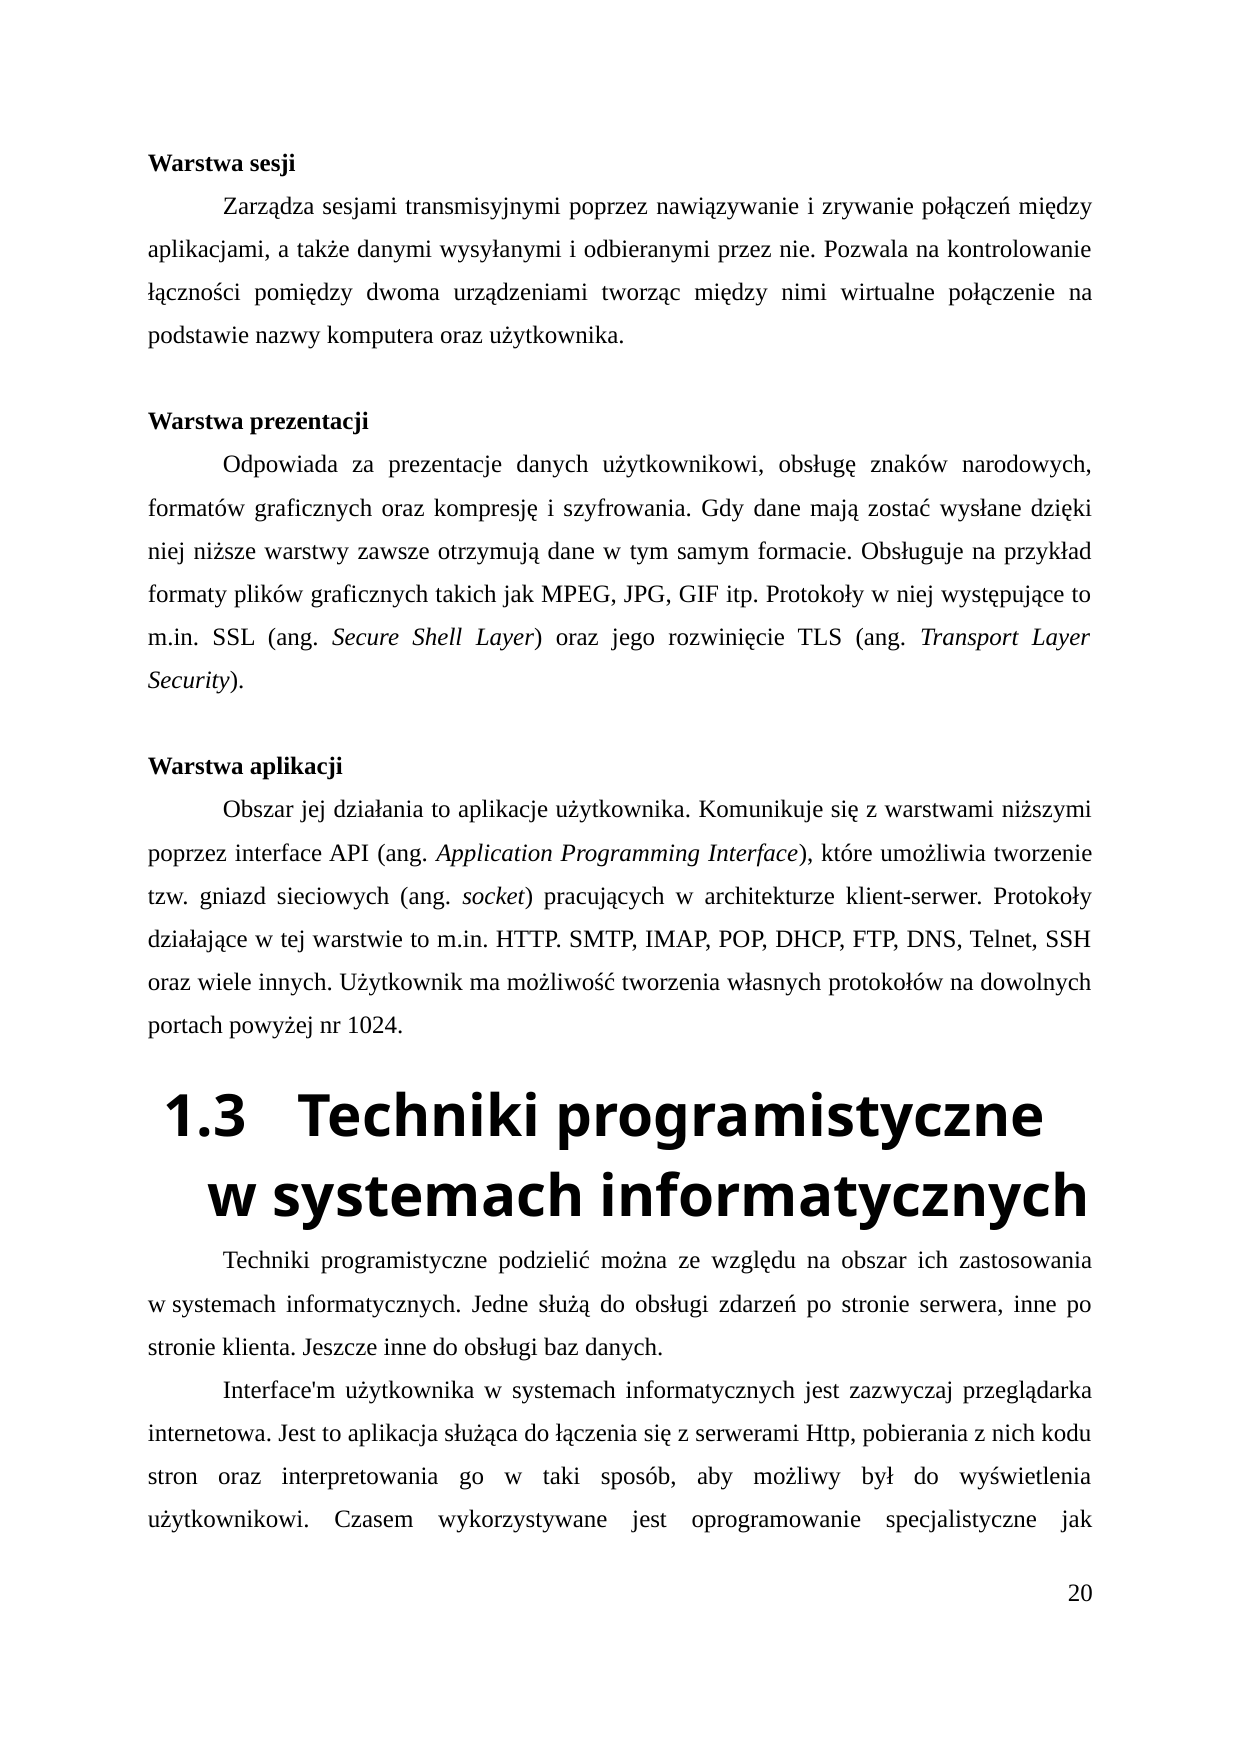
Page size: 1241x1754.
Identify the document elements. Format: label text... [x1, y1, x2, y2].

text Warstwa sesji [148, 148, 1093, 176]
text Zarządza sesjami transmisyjnymi poprzez nawiązywanie i zrywanie połączeń między aplikacjami, a także danymi wysyłanymi i odbieranymi przez nie. Pozwala na kontrolowanie łączności pomiędzy dwoma urządzeniami tworząc między nimi wirtualne połączenie na podstawie nazwy komputera oraz użytkownika. [148, 191, 1093, 349]
text Warstwa prezentacji [148, 406, 1093, 435]
text Warstwa aplikacji [148, 751, 1093, 780]
subtitle Techniki programistyczne w systemach informatycznych [148, 1074, 1093, 1233]
text Interface'm użytkownika w systemach informatycznych jest zazwyczaj przeglądarka internetowa. Jest to aplikacja służąca do łączenia się z serwerami Http, pobierania z nich kodu stron oraz interpretowania go w taki sposób, aby możliwy był do wyświetlenia użytkownikowi. Czasem wykorzystywane jest oprogramowanie specjalistyczne jak [148, 1375, 1093, 1533]
text Odpowiada za prezentacje danych użytkownikowi, obsługę znaków narodowych, formatów graficznych oraz kompresję i szyfrowania. Gdy dane mają zostać wysłane dzięki niej niższe warstwy zawsze otrzymują dane w tym samym formacie. Obsługuje na przykład formaty plików graficznych takich jak MPEG, JPG, GIF itp. Protokoły w niej występujące to m.in. SSL (ang. Secure Shell Layer) oraz jego rozwinięcie TLS (ang. Transport Layer Security). [148, 449, 1093, 694]
text Obszar jej działania to aplikacje użytkownika. Komunikuje się z warstwami niższymi poprzez interface API (ang. Application Programming Interface), które umożliwia tworzenie tzw. gniazd sieciowych (ang. socket) pracujących w architekturze klient-serwer. Protokoły działające w tej warstwie to m.in. HTTP. SMTP, IMAP, POP, DHCP, FTP, DNS, Telnet, SSH oraz wiele innych. Użytkownik ma możliwość tworzenia własnych protokołów na dowolnych portach powyżej nr 1024. [148, 794, 1093, 1039]
text Techniki programistyczne podzielić można ze względu na obszar ich zastosowania w systemach informatycznych. Jedne służą do obsługi zdarzeń po stronie serwera, inne po stronie klienta. Jeszcze inne do obsługi baz danych. [148, 1246, 1093, 1361]
